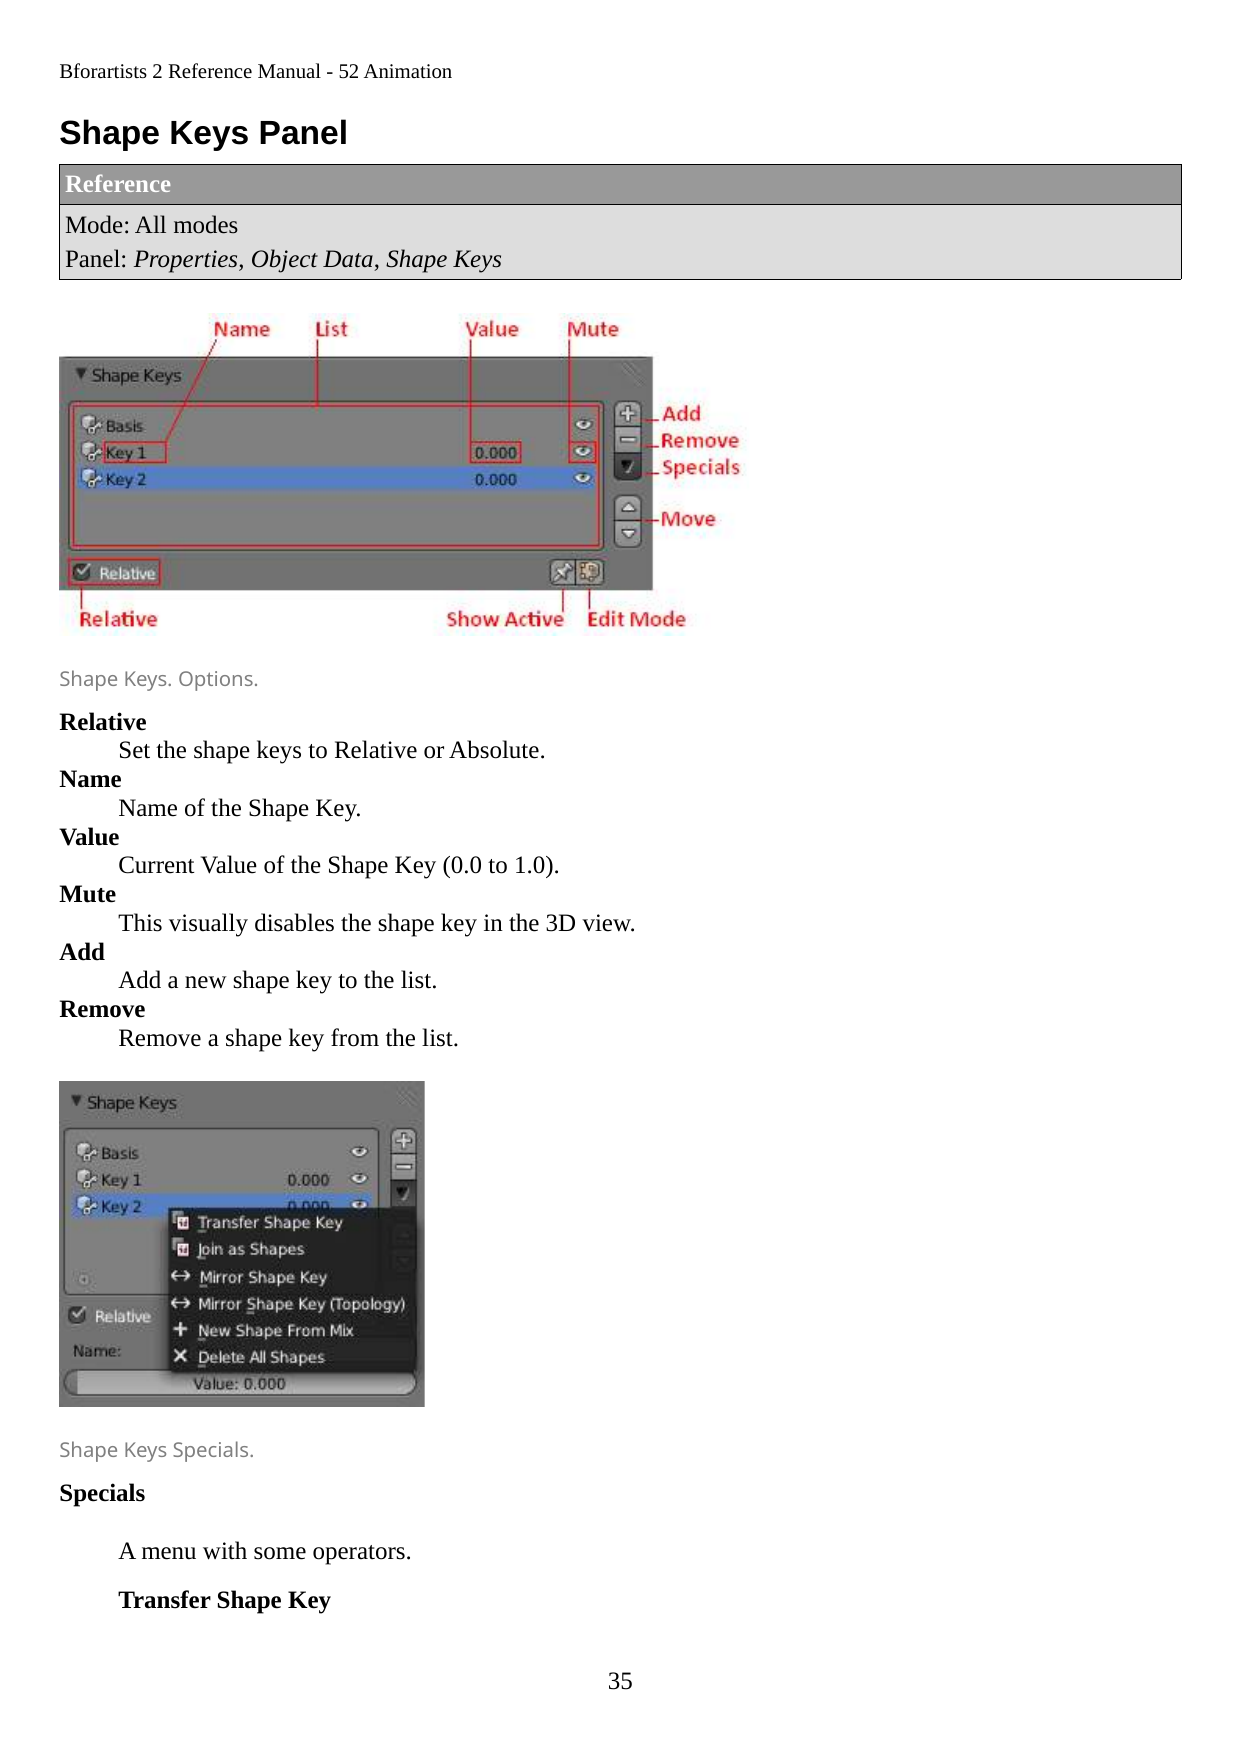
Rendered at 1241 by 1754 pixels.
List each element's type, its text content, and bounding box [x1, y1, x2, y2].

list This visually disables the shape key in the 3D view. [118, 908, 1181, 937]
list Current Value of the Shape Key (0.0 to 1.0). [118, 851, 1181, 879]
text Shape Keys Specials. [59, 1432, 1181, 1463]
subtitle Name [59, 764, 1181, 793]
subtitle Specials [59, 1478, 1181, 1506]
table_cell Mode: All modes Panel: Properties, Object Data, Shape Keys [60, 205, 1181, 279]
list Name of the Shape Key. [118, 793, 1181, 822]
table_header Reference [60, 165, 1181, 204]
subtitle Shape Keys Panel [59, 113, 1181, 151]
subtitle Mute [59, 879, 1181, 908]
text Shape Keys. Options. [59, 661, 1181, 692]
subtitle Value [59, 822, 1181, 851]
subtitle Relative [59, 707, 1181, 736]
subtitle Remove [59, 994, 1181, 1023]
subtitle Add [59, 937, 1181, 966]
subtitle Transfer Shape Key [118, 1585, 1181, 1614]
list Add a new shape key to the list. [118, 966, 1181, 994]
picture [59, 313, 750, 636]
text A menu with some operators. [118, 1536, 1181, 1565]
picture [59, 1081, 425, 1407]
list Set the shape keys to Relative or Absolute. [118, 736, 1181, 764]
list Remove a shape key from the list. [118, 1023, 1181, 1052]
